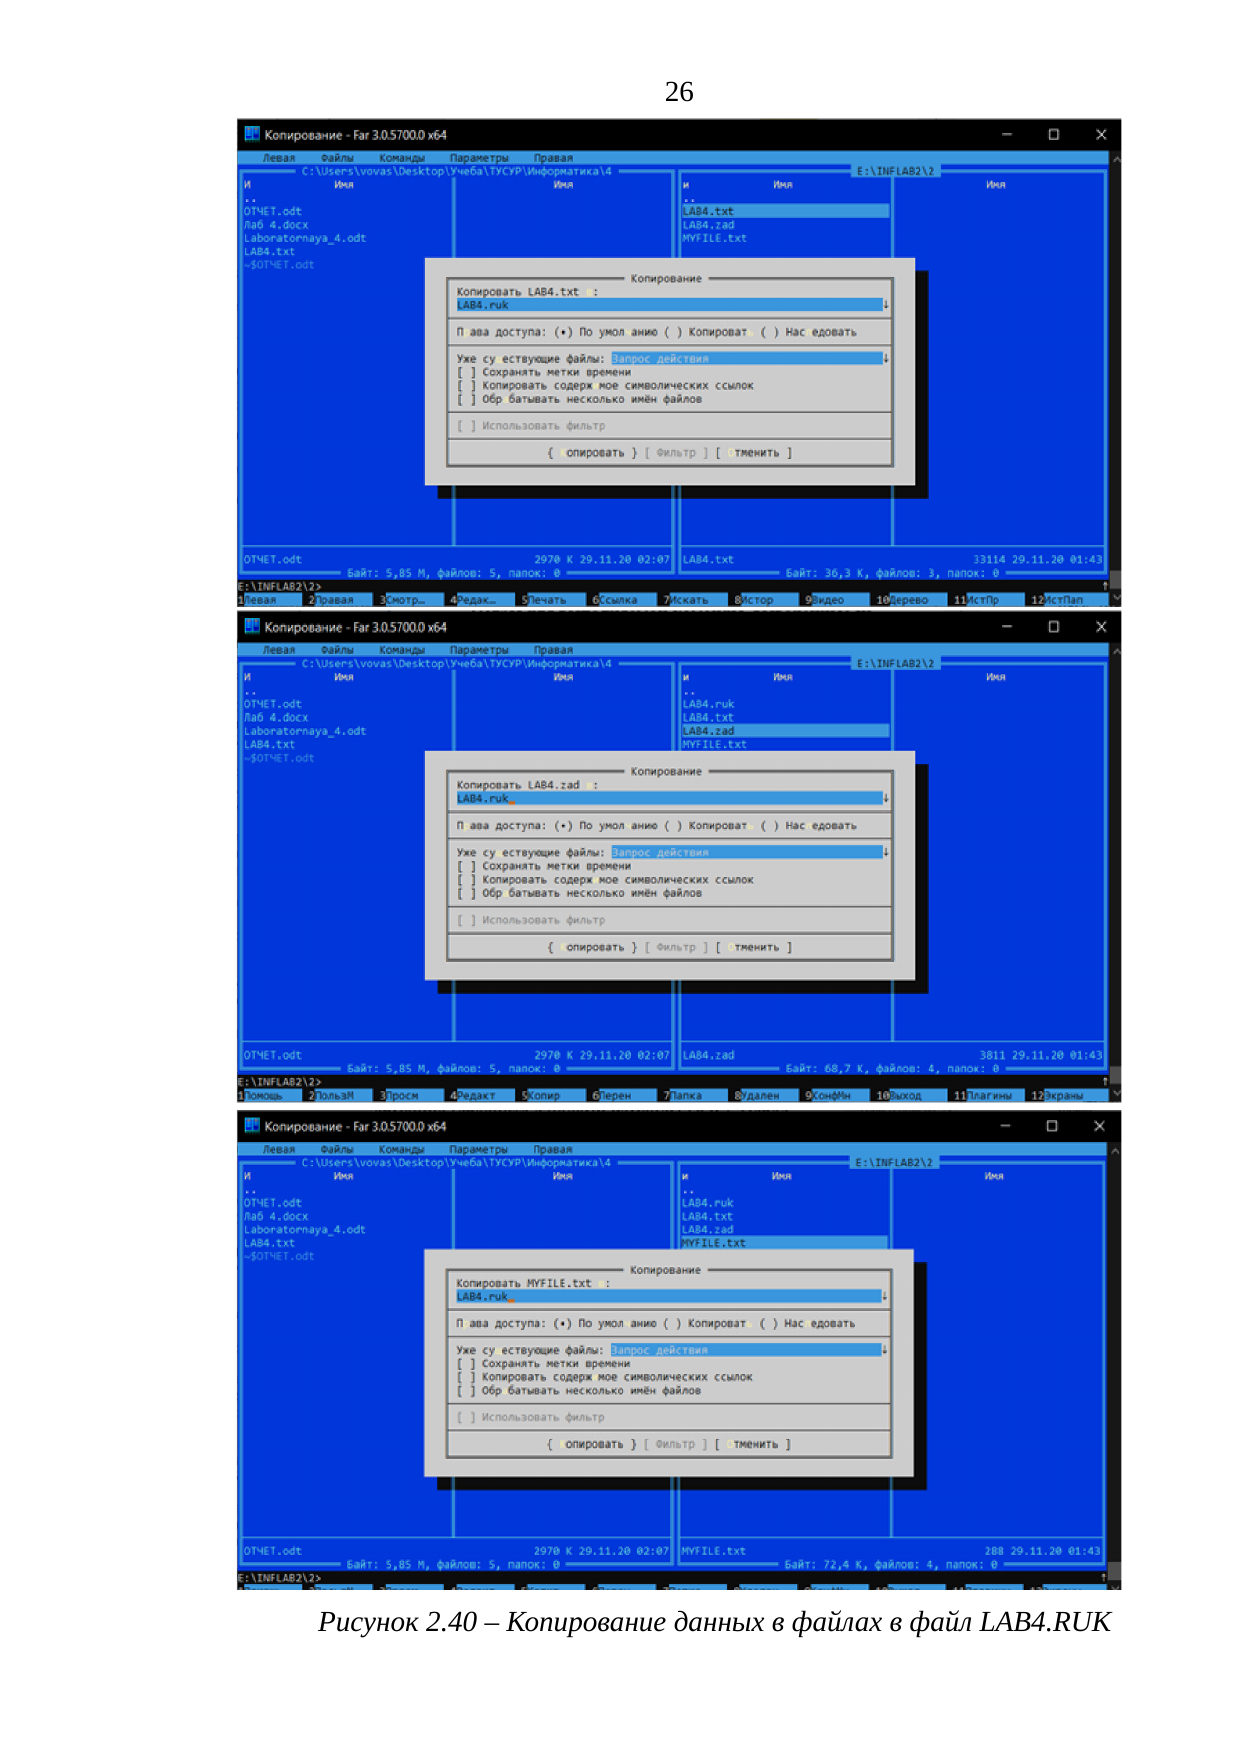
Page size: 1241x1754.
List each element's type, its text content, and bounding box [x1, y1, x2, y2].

text Рисунок 2.40 – Копирование данных в файлах в файл LAB4.RUK [177, 1604, 1181, 1637]
